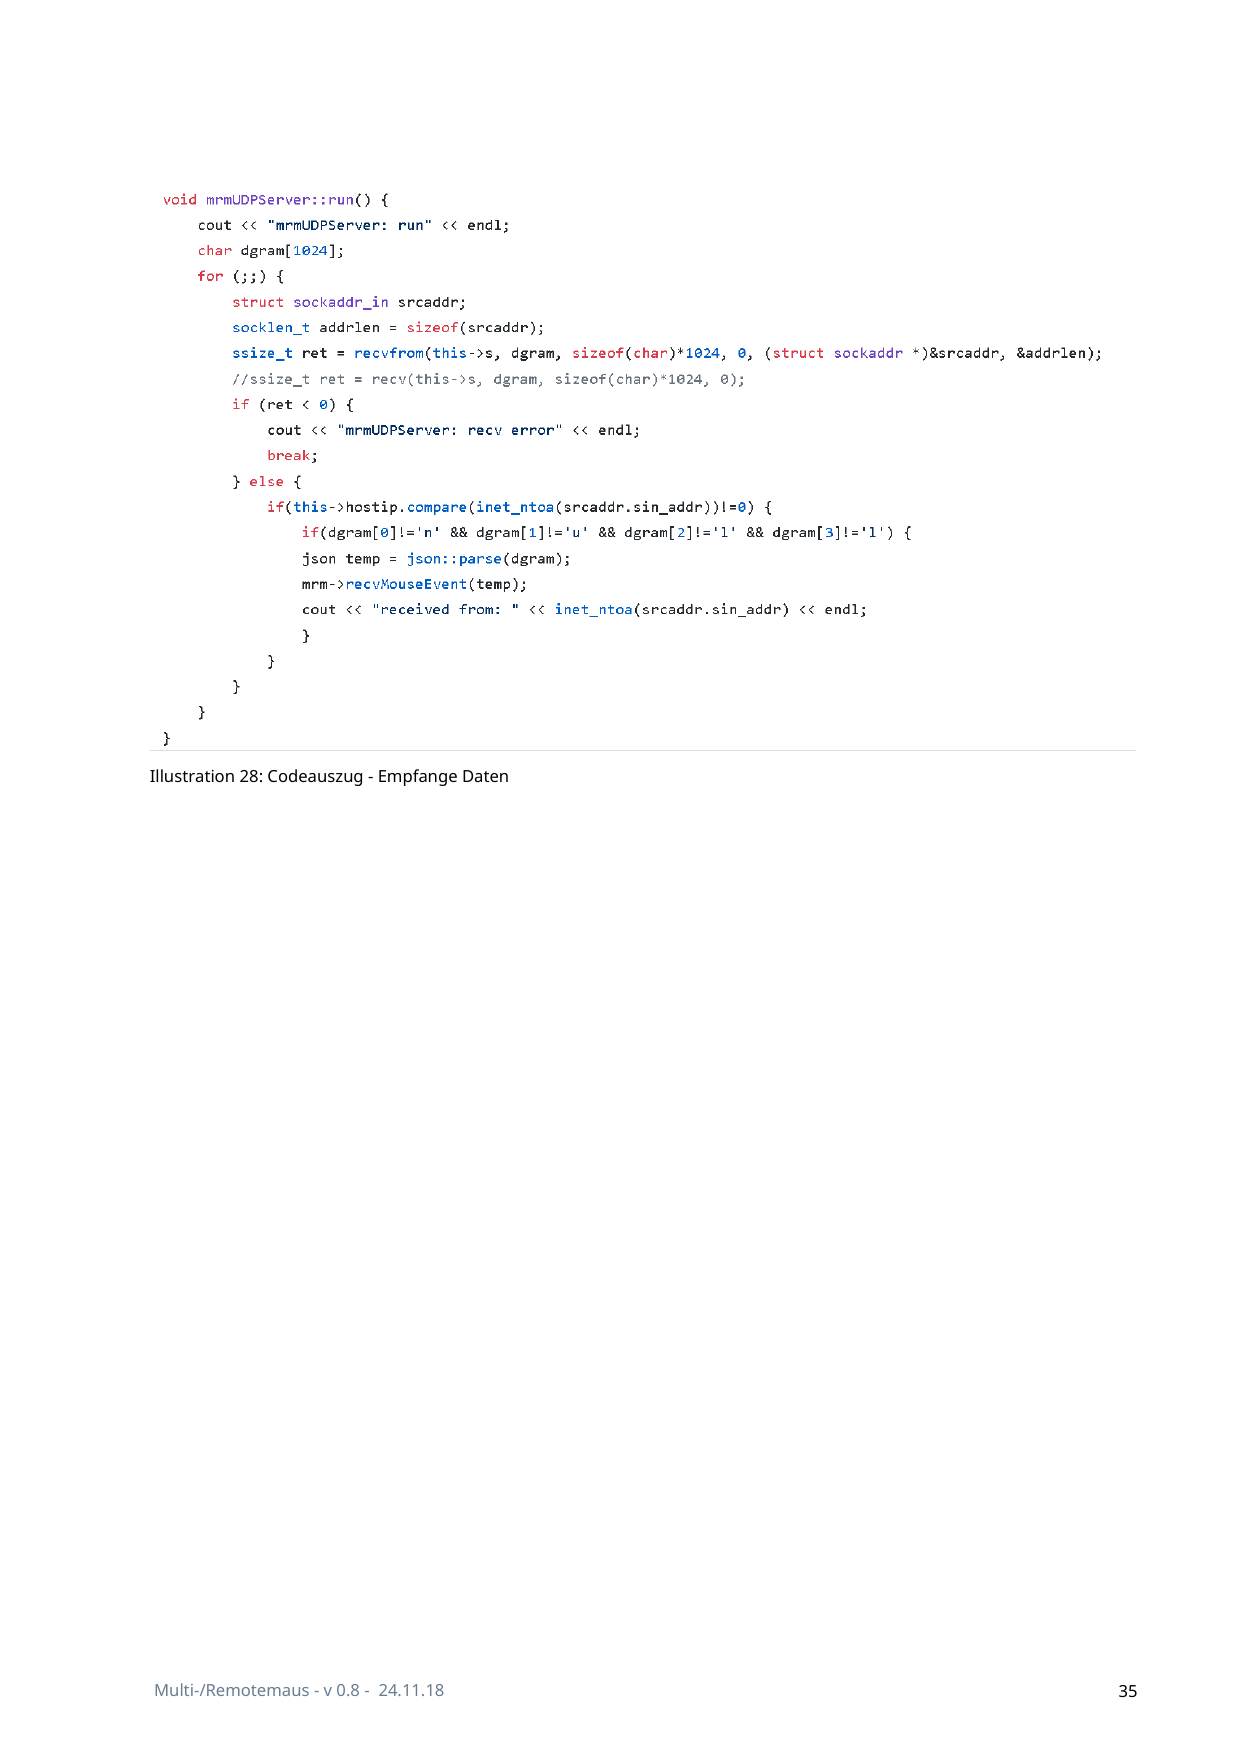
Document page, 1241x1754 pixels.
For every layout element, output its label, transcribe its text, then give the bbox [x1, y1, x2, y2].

text Illustration 28: Codeauszug - Empfange Daten [149, 765, 1136, 787]
picture [149, 183, 1136, 765]
